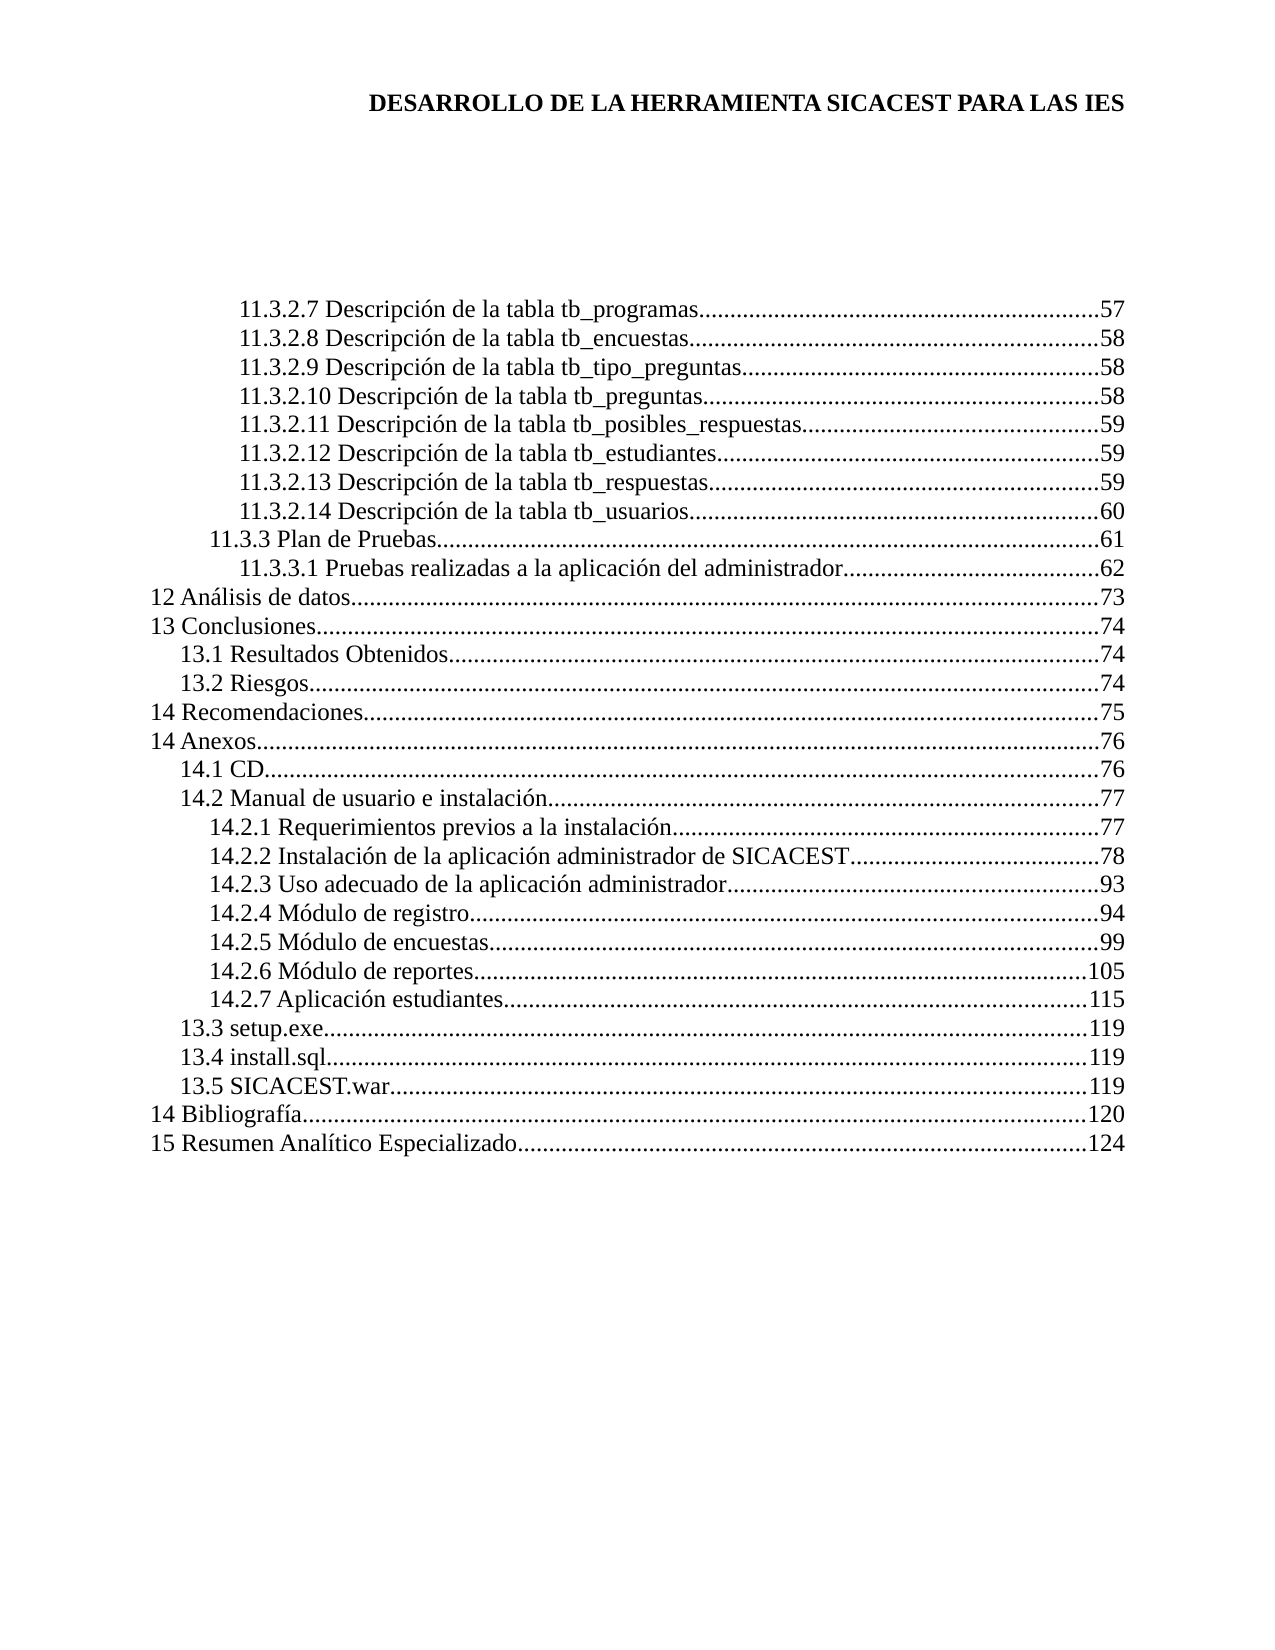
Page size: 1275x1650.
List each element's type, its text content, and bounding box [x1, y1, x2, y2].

text 11.3.2.10 Descripción de la tabla tb_preguntas 58 [238, 381, 1125, 409]
text 11.3.2.11 Descripción de la tabla tb_posibles_respuestas 59 [238, 409, 1125, 438]
text 11.3.2.9 Descripción de la tabla tb_tipo_preguntas 58 [238, 352, 1125, 381]
text 11.3.2.7 Descripción de la tabla tb_programas 57 [238, 294, 1125, 323]
text 14.2 Manual de usuario e instalación 77 [179, 783, 1125, 812]
text 13 Conclusiones 74 [150, 611, 1125, 639]
text 13.1 Resultados Obtenidos 74 [179, 639, 1125, 668]
text 14.2.5 Módulo de encuestas 99 [209, 927, 1125, 956]
text 14 Bibliografía 120 [150, 1099, 1125, 1128]
text 13.2 Riesgos 74 [179, 668, 1125, 697]
text 14.2.1 Requerimientos previos a la instalación 77 [209, 812, 1125, 841]
text 11.3.2.14 Descripción de la tabla tb_usuarios 60 [238, 496, 1125, 524]
text 14.2.4 Módulo de registro 94 [209, 898, 1125, 927]
text 14 Recomendaciones 75 [150, 697, 1125, 726]
text 13.4 install.sql 119 [179, 1042, 1125, 1071]
text 14.2.2 Instalación de la aplicación administrador de SICACEST 78 [209, 841, 1125, 869]
text 13.5 SICACEST.war 119 [179, 1071, 1125, 1099]
text 14.2.6 Módulo de reportes 105 [209, 956, 1125, 984]
text 14.2.7 Aplicación estudiantes 115 [209, 984, 1125, 1013]
text 15 Resumen Analítico Especializado 124 [150, 1128, 1125, 1157]
text 14.2.3 Uso adecuado de la aplicación administrador 93 [209, 869, 1125, 898]
text 11.3.2.12 Descripción de la tabla tb_estudiantes 59 [238, 438, 1125, 467]
text 14 Anexos 76 [150, 726, 1125, 754]
text 11.3.3.1 Pruebas realizadas a la aplicación del administrador 62 [238, 553, 1125, 582]
text 11.3.3 Plan de Pruebas 61 [209, 524, 1125, 553]
text 12 Análisis de datos 73 [150, 582, 1125, 611]
text 14.1 CD 76 [179, 754, 1125, 783]
text 13.3 setup.exe 119 [179, 1013, 1125, 1042]
text 11.3.2.8 Descripción de la tabla tb_encuestas 58 [238, 323, 1125, 352]
text 11.3.2.13 Descripción de la tabla tb_respuestas 59 [238, 467, 1125, 496]
